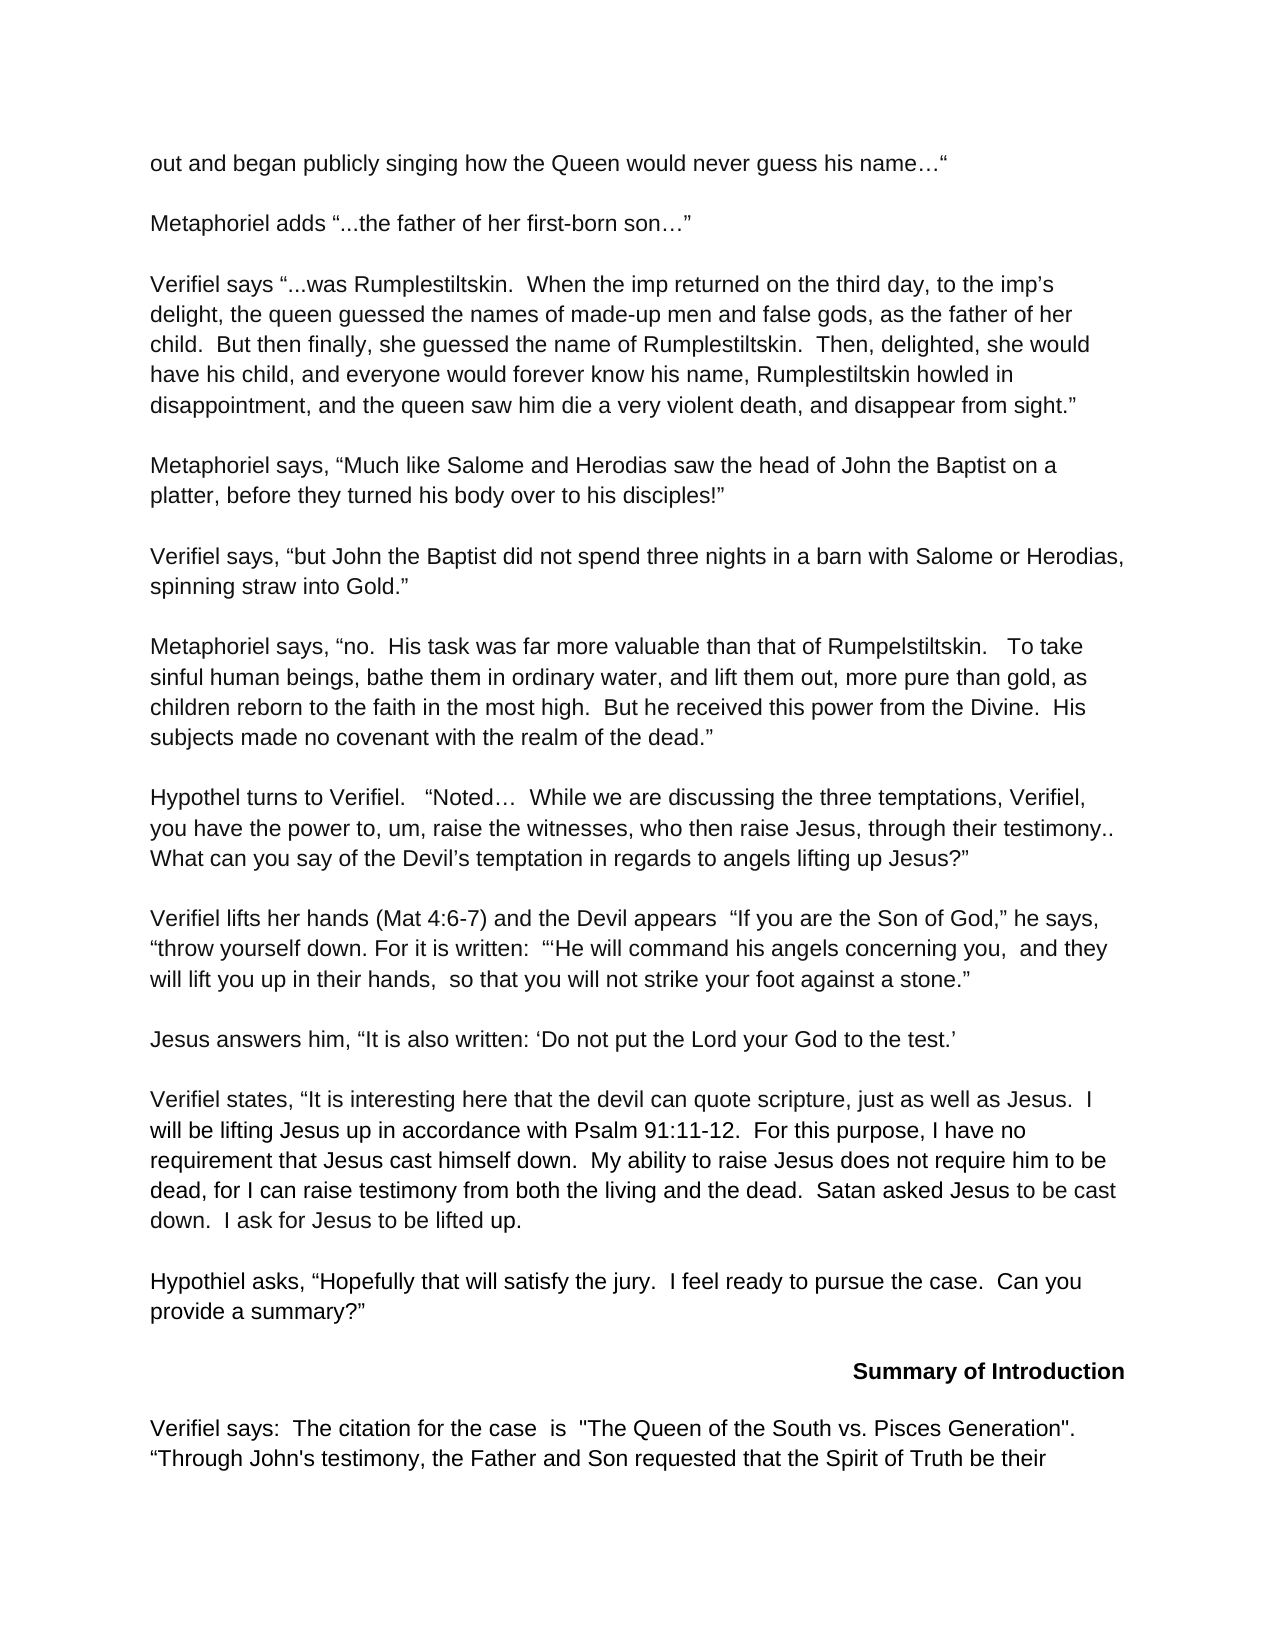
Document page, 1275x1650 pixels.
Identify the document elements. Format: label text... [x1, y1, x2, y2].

text Metaphoriel says, “no. His task was far more valuable than that of Rumpelstiltskin. To take sinful human beings, bathe them in ordinary water, and lift them out, more pure than gold, as children reborn to the faith in the most high. But he received this power from the Divine. His subjects made no covenant with the realm of the dead.” [150, 633, 1125, 750]
text Jesus answers him, “It is also written: ‘Do not put the Lord your God to the test.’ [150, 1026, 1125, 1052]
text Metaphoriel says, “Much like Salome and Herodias saw the head of John the Baptist on a platter, before they turned his body over to his disciples!” [150, 452, 1125, 509]
text Verifiel says: The citation for the case is "The Queen of the South vs. Pisces Generation". “Through John's testimony, the Father and Son requested that the Spirit of Truth be their [150, 1415, 1125, 1471]
text Metaphoriel adds “...the father of her first-born son…” [150, 210, 1125, 237]
text Hypothel turns to Verifiel. “Noted… While we are discussing the three temptations, Verifiel, you have the power to, um, raise the witnesses, who then raise Jesus, through their testimony.. What can you say of the Devil’s temptation in regards to angels lifting up Jesus?” [150, 784, 1125, 871]
text Verifiel says, “but John the Baptist did not spend three nights in a barn with Salome or Herodias, spinning straw into Gold.” [150, 543, 1125, 599]
text Verifiel lifts her hands (Mat 4:6-7) and the Devil appears “If you are the Son of God,” he says, “throw yourself down. For it is written: “‘He will command his angels concerning you, and they will lift you up in their hands, so that you will not strike your foot against a stone.” [150, 905, 1125, 992]
text out and began publicly singing how the Queen would never guess his name…“ [150, 150, 1125, 176]
subtitle Summary of Introduction [150, 1358, 1125, 1385]
text Verifiel says “...was Rumplestiltskin. When the imp returned on the third day, to the imp’s delight, the queen guessed the names of made-up men and false gods, as the father of her child. But then finally, she guessed the name of Rumplestiltskin. Then, delighted, she would have his child, and everyone would forever know his name, Rumplestiltskin howled in disappointment, and the queen saw him die a very violent death, and disappear from sight.” [150, 271, 1125, 418]
text Verifiel states, “It is interesting here that the devil can quote scripture, just as well as Jesus. I will be lifting Jesus up in accordance with Psalm 91:11-12. For this purpose, I have no requirement that Jesus cast himself down. My ability to raise Jesus does not require him to be dead, for I can raise testimony from both the living and the dead. Satan asked Jesus to be cast down. I ask for Jesus to be lifted up. [150, 1086, 1125, 1234]
text Hypothiel asks, “Hopefully that will satisfy the jury. I feel ready to pursue the case. Can you provide a summary?” [150, 1268, 1125, 1324]
